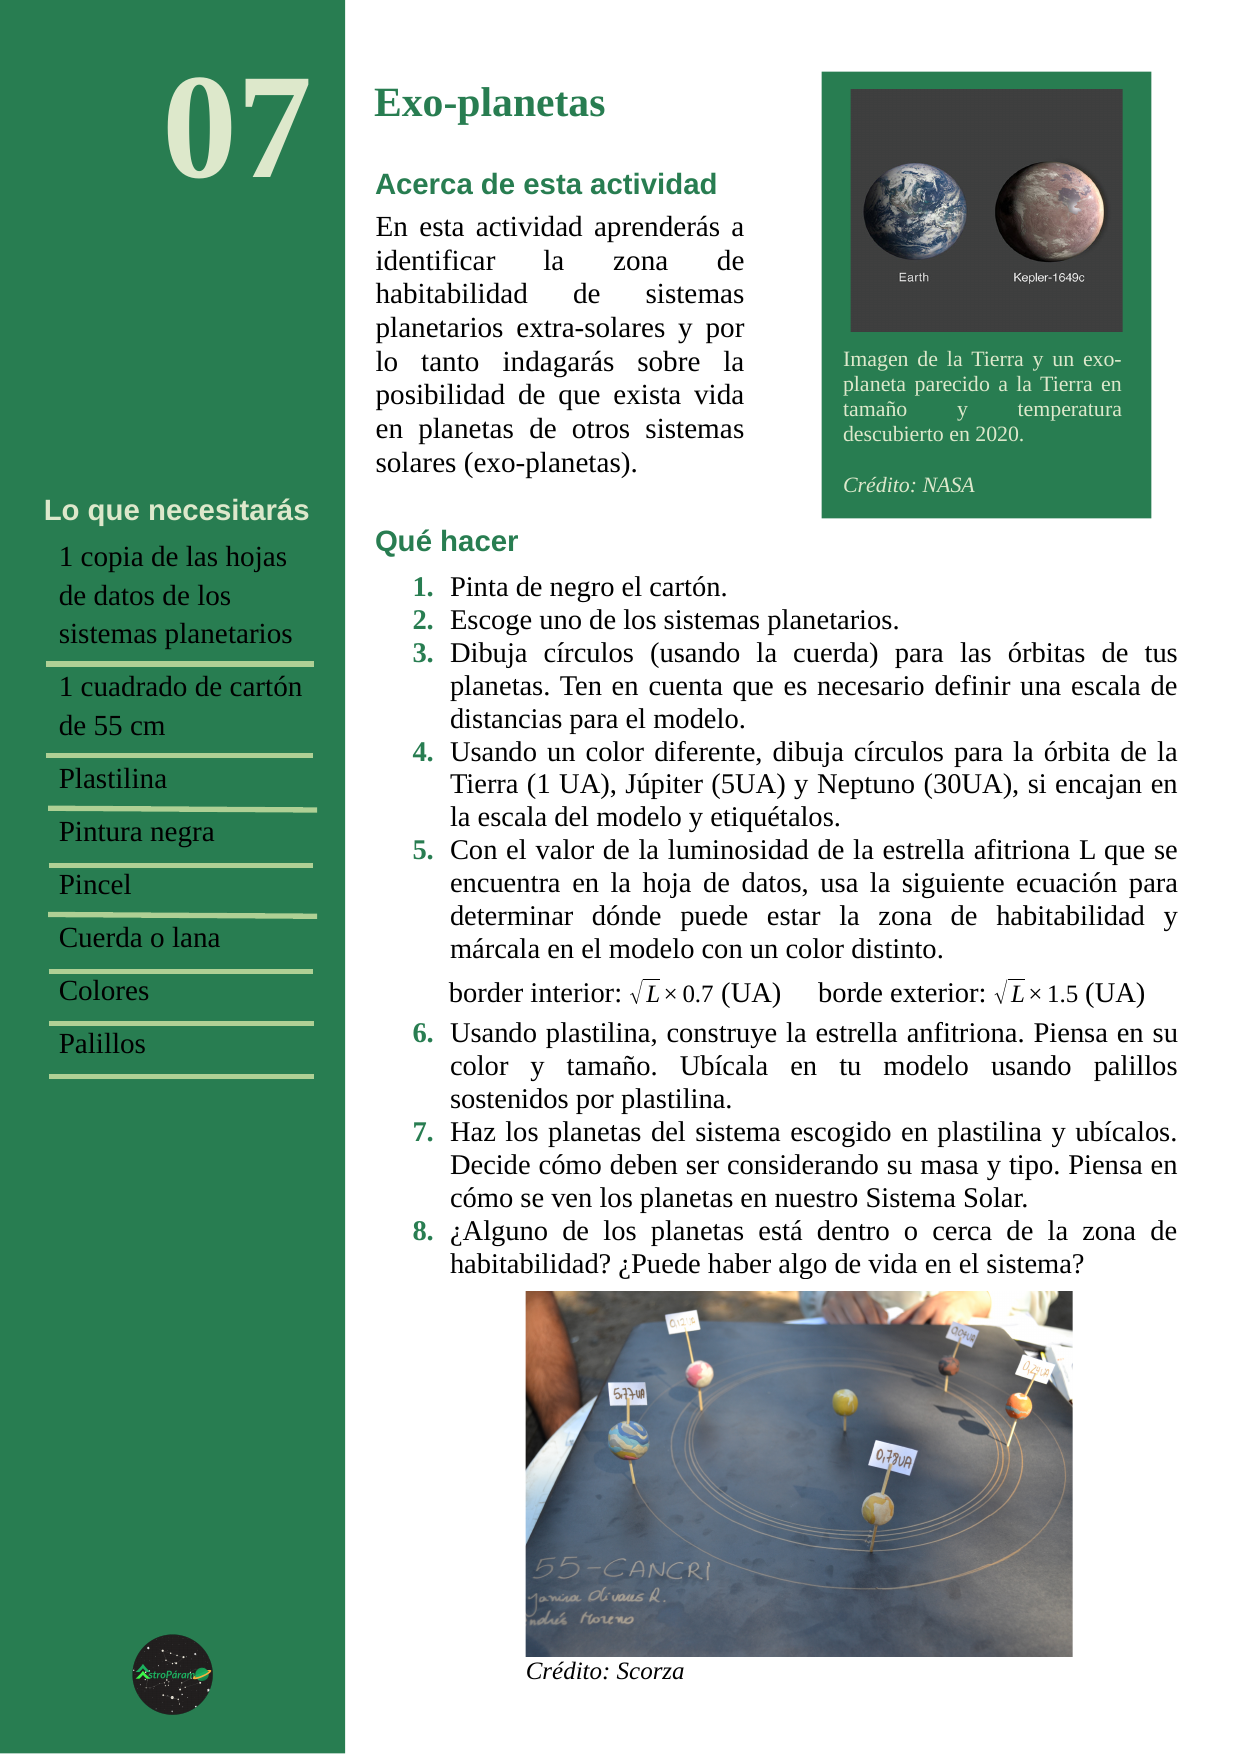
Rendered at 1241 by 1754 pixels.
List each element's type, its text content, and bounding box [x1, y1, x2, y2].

list Usando plastilina, construye la estrella anfitriona. Piensa en su color y tamaño. Ubícala en tu modelo usando palillos sostenidos por plastilina. [412, 1016, 1179, 1115]
subtitle Acerca de esta actividad [375, 167, 821, 201]
subtitle [1152, 167, 1179, 201]
list ¿Alguno de los planetas está dentro o cerca de la zona de habitabilidad? ¿Puede haber algo de vida en el sistema? [412, 1213, 1179, 1291]
list Con el valor de la luminosidad de la estrella afitriona L que se encuentra en la hoja de datos, usa la siguiente ecuación para determinar dónde puede estar la zona de habitabilidad y márcala en el modelo con un color distinto. [412, 833, 1179, 965]
list Haz los planetas del sistema escogido en plastilina y ubícalos. Decide cómo deben ser considerando su masa y tipo. Piensa en cómo se ven los planetas en nuestro Sistema Solar. [412, 1115, 1179, 1213]
picture [850, 89, 1123, 332]
list Dibuja círculos (usando la cuerda) para las órbitas de tus planetas. Ten en cuenta que es necesario definir una escala de distancias para el modelo. [412, 636, 1179, 734]
text border interior: (UA) borde exterior: (UA) [375, 976, 1179, 1008]
list Escoge uno de los sistemas planetarios. [412, 603, 1179, 636]
list Usando un color diferente, dibuja círculos para la órbita de la Tierra (1 UA), Júpiter (5UA) y Neptuno (30UA), si encajan en la escala del modelo y etiquétalos. [412, 734, 1179, 833]
list Crédito: Scorza [526, 1657, 1072, 1685]
subtitle Qué hacer [375, 523, 1179, 557]
picture [131, 1633, 214, 1716]
list Pinta de negro el cartón. [412, 570, 1179, 603]
picture [525, 1291, 1073, 1657]
